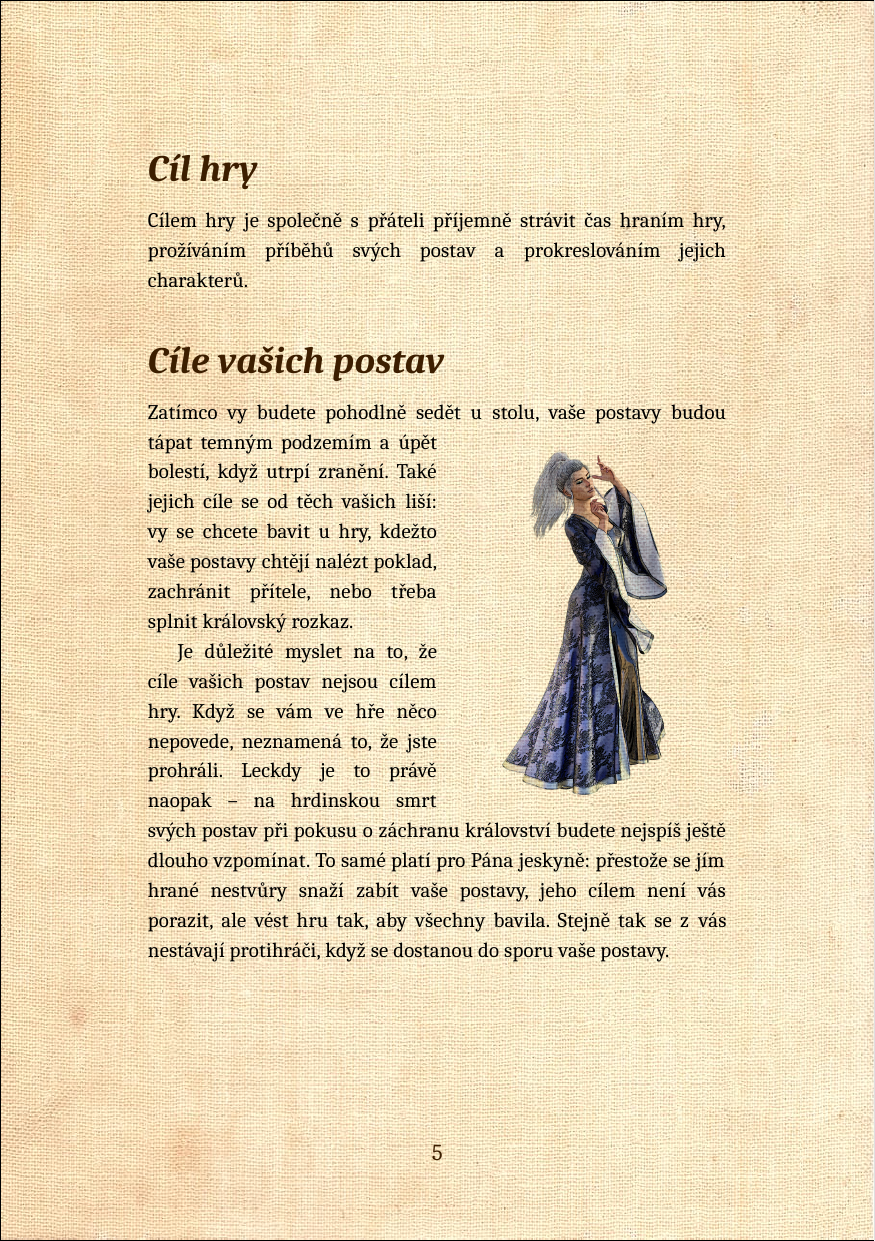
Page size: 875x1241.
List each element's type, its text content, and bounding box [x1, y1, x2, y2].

text Zatímco vy budete pohodlně sedět u⁠ stolu, vaše postavy budou tápat temným podzemím a⁠ úpět bolestí, když utrpí zranění. Také jejich cíle se od těch vašich liší: vy se chcete bavit u⁠ hry, kdežto vaše postavy chtějí nalézt poklad, zachránit přítele, nebo třeba splnit královský rozkaz. Je důležité myslet na to, že cíle vašich postav nejsou cílem hry. Když se vám ve hře něco nepovede, neznamená to, že jste prohráli. Leckdy je to právě naopak – na hrdinskou smrt svých postav při pokusu o⁠ záchranu království budete nejspíš ještě dlouho vzpomínat. To samé platí pro Pána jeskyně: přestože se jím hrané nestvůry snaží zabít vaše postavy, jeho cílem není vás porazit, ale vést hru tak, aby všechny bavila. Stejně tak se z⁠ vás nestávají protihráči, když se dostanou do sporu vaše postavy. [148, 400, 726, 962]
subtitle Cíle vašich postav [148, 339, 726, 383]
text Cílem hry je společně s⁠ přáteli příjemně strávit čas hraním hry, prožíváním příběhů svých postav a⁠ prokreslováním jejich charakterů. [148, 208, 726, 292]
subtitle Cíl hry [148, 148, 726, 191]
picture [1, 1, 874, 1240]
